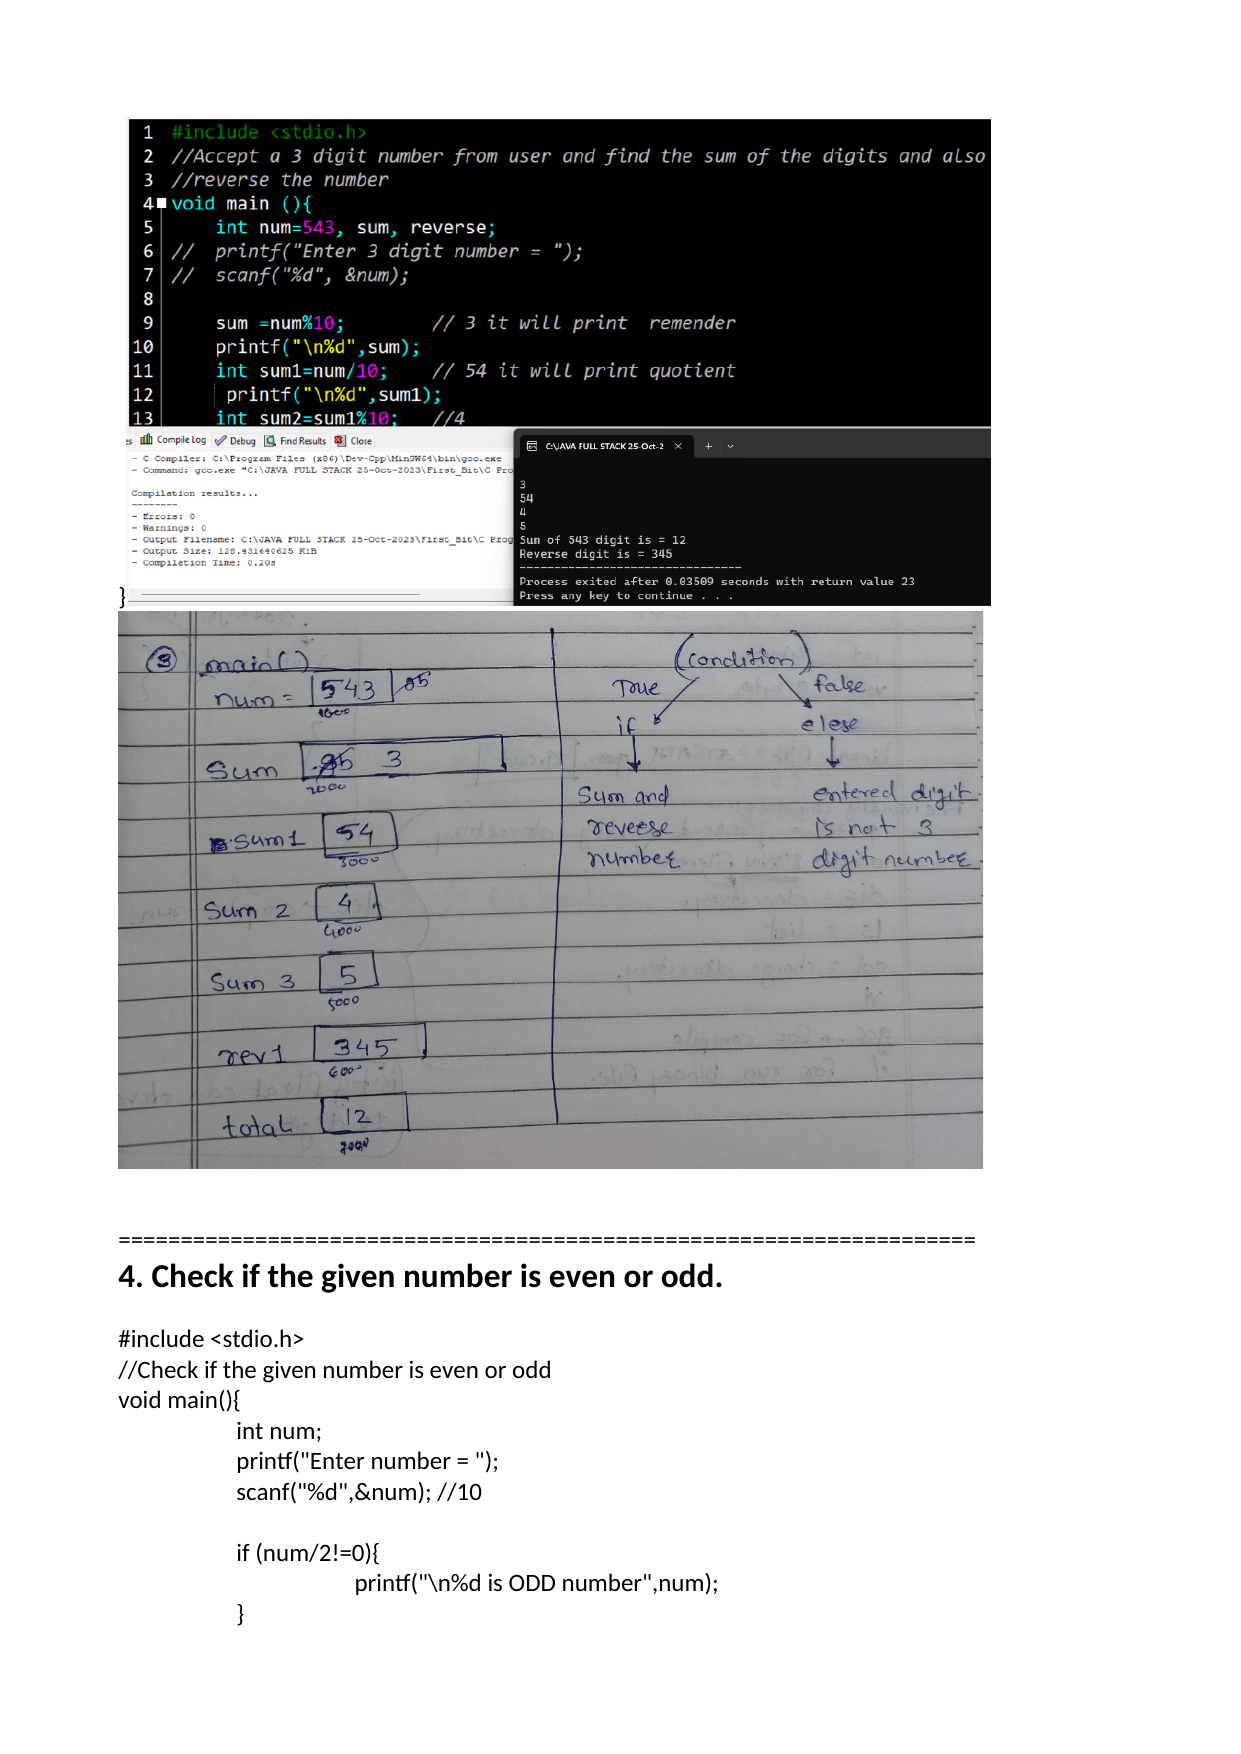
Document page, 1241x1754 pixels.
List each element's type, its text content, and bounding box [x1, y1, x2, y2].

text ===================================================================== [118, 1224, 1122, 1255]
text int num; [118, 1415, 1122, 1446]
text } [118, 118, 1122, 612]
text 4. Check if the given number is even or odd. [118, 1255, 1122, 1295]
text } [118, 1598, 1122, 1629]
text if (num/2!=0){ [118, 1537, 1122, 1568]
text scanf("%d",&num); //10 [118, 1476, 1122, 1507]
text #include <stdio.h> [118, 1323, 1122, 1354]
text //Check if the given number is even or odd [118, 1354, 1122, 1384]
text void main(){ [118, 1384, 1122, 1415]
text printf("Enter number = "); [118, 1446, 1122, 1476]
text printf("\n%d is ODD number",num); [118, 1568, 1122, 1598]
